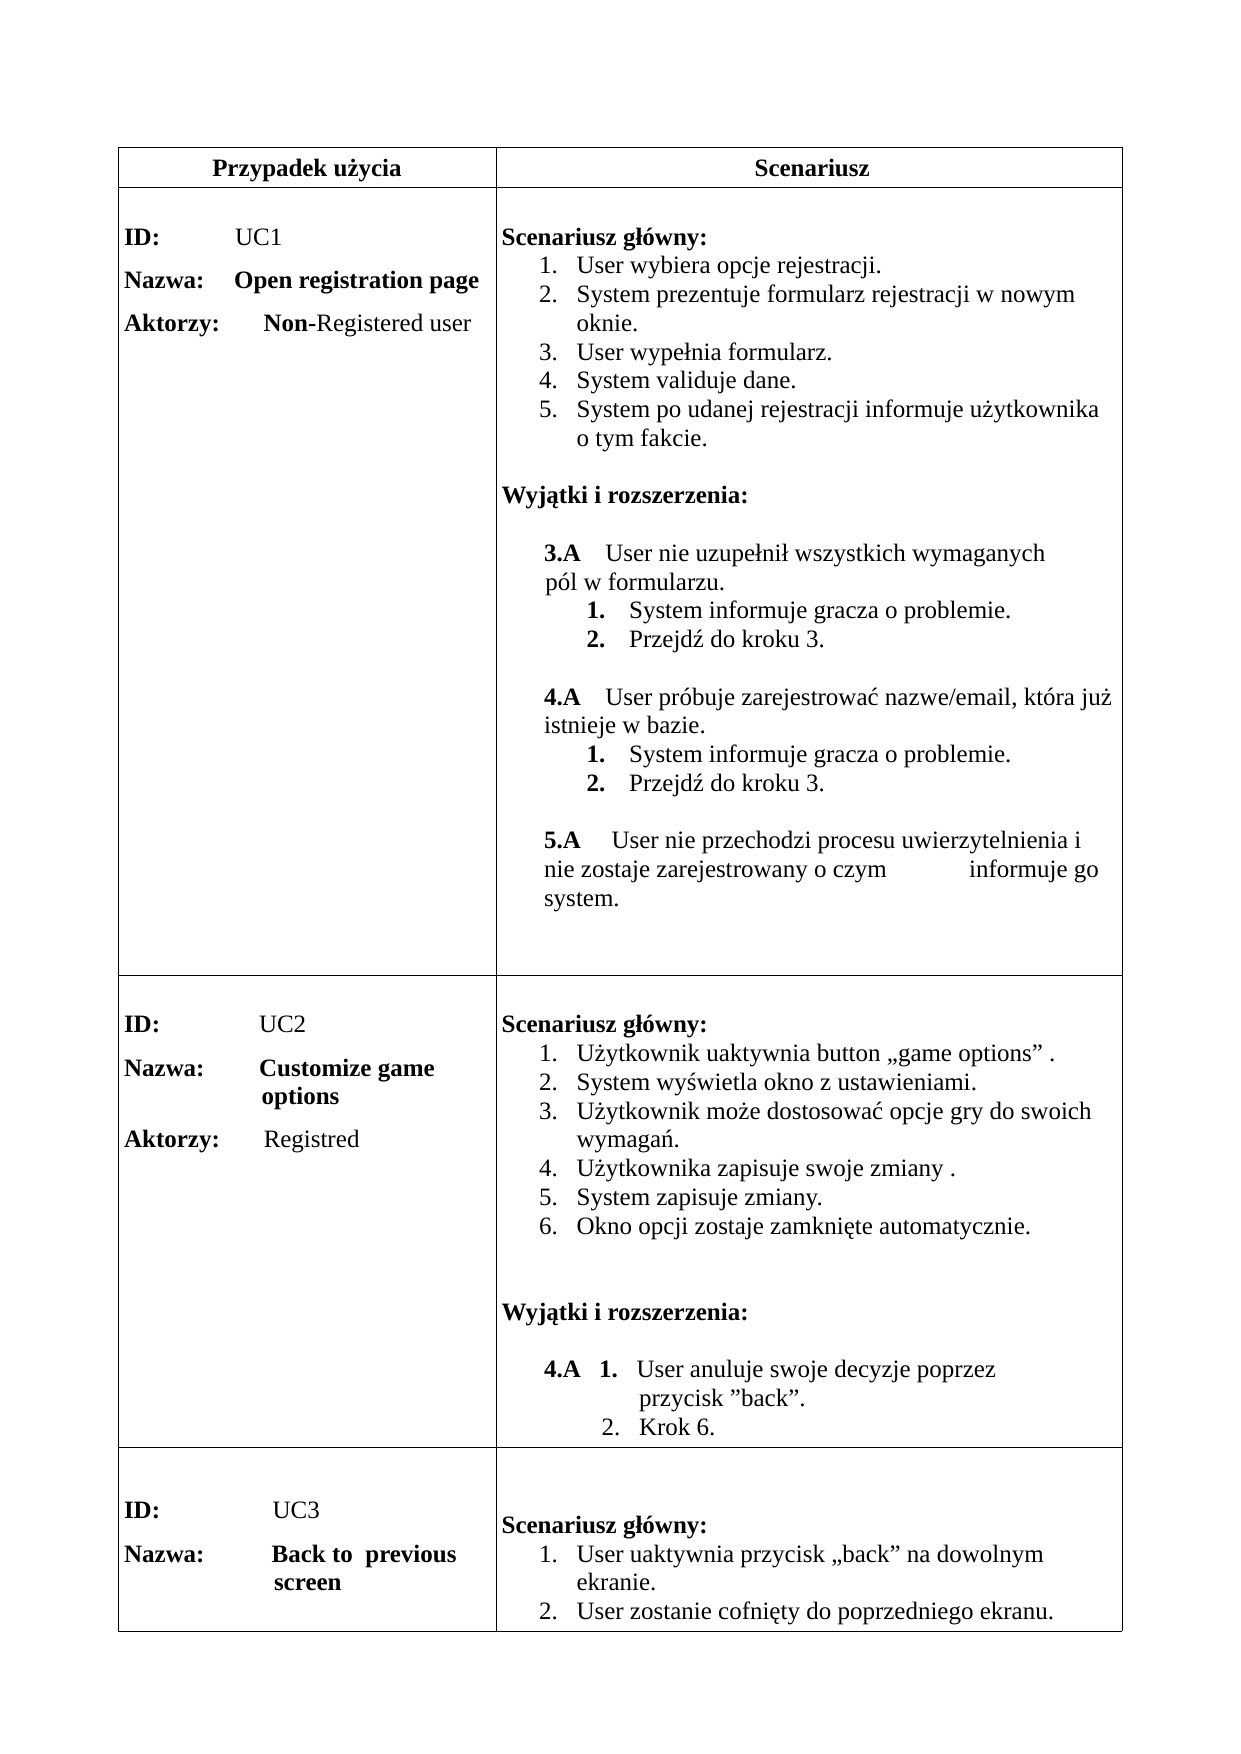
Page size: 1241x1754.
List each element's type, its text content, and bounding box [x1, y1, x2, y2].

table_header Przypadek użycia [119, 148, 496, 187]
table_cell Scenariusz główny: Użytkownik uaktywnia button „game options” . System wyświetla okno z ustawieniami. Użytkownik może dostosować opcje gry do swoich wymagań. Użytkownika zapisuje swoje zmiany . System zapisuje zmiany. Okno opcji zostaje zamknięte automatycznie. Wyjątki i rozszerzenia: 4.A 1. User anuluje swoje decyzje poprzez przycisk ”back”. 2. Krok 6. [497, 976, 1122, 1447]
table_cell ID: UC3 Nazwa: Back to previous screen [119, 1448, 496, 1631]
table_cell ID: UC2 Nazwa: Customize game options Aktorzy: Registred [119, 976, 496, 1447]
table_header Scenariusz [497, 148, 1122, 187]
table_cell ID: UC1 Nazwa: Open registration page Aktorzy: Non-Registered user [119, 188, 496, 975]
table_cell Scenariusz główny: User uaktywnia przycisk „back” na dowolnym ekranie. User zostanie cofnięty do poprzedniego ekranu. [497, 1448, 1122, 1631]
table_cell Scenariusz główny: User wybiera opcje rejestracji. System prezentuje formularz rejestracji w nowym oknie. User wypełnia formularz. System validuje dane. System po udanej rejestracji informuje użytkownika o tym fakcie. Wyjątki i rozszerzenia: 3.A User nie uzupełnił wszystkich wymaganych pól w formularzu. 1. System informuje gracza o problemie. 2. Przejdź do kroku 3. 4.A User próbuje zarejestrować nazwe/email, która już istnieje w bazie. 1. System informuje gracza o problemie. 2. Przejdź do kroku 3. 5.A User nie przechodzi procesu uwierzytelnienia i nie zostaje zarejestrowany o czym informuje go system. [497, 188, 1122, 975]
